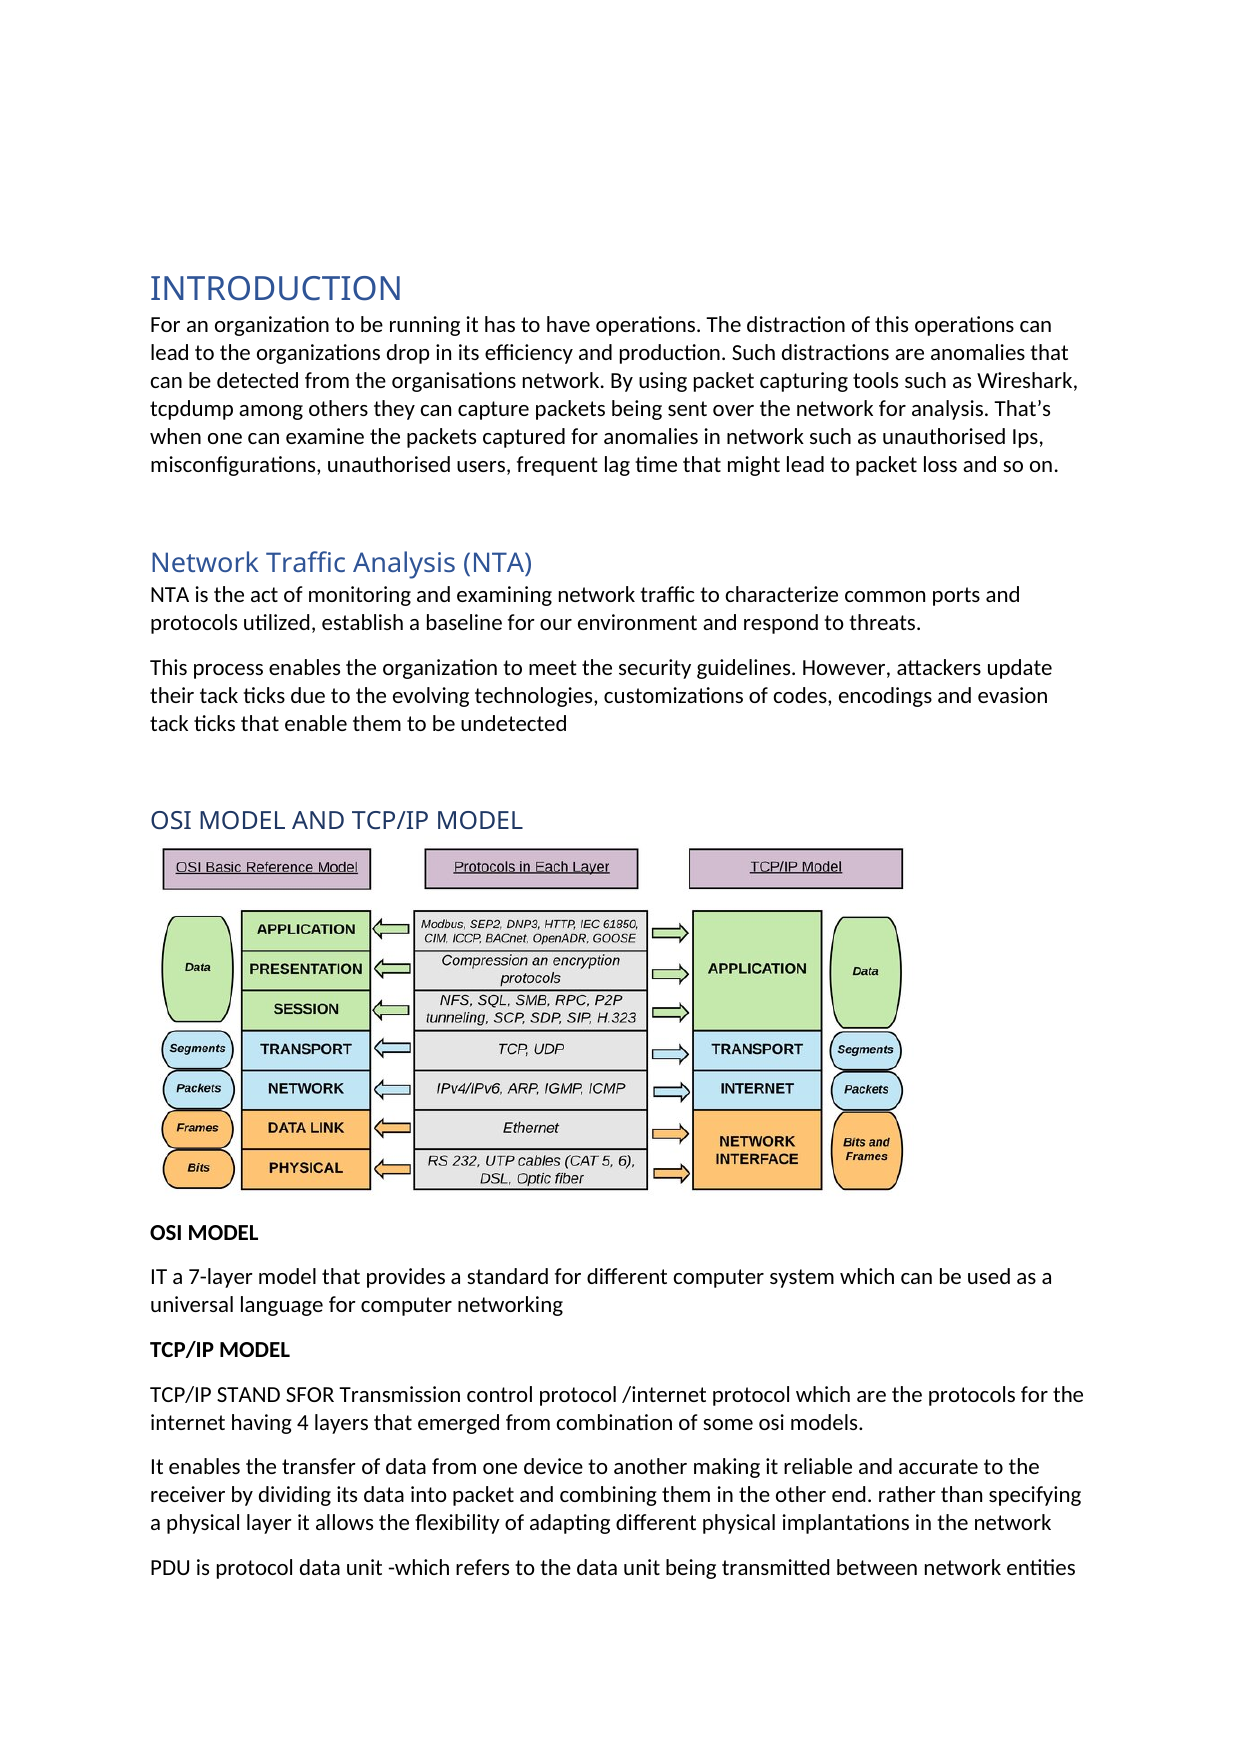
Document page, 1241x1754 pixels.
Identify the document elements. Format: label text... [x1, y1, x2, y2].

text OSI MODEL [150, 1218, 1090, 1246]
text For an organization to be running it has to have operations. The distraction of this operations can lead to the organizations drop in its efficiency and production. Such distractions are anomalies that can be detected from the organisations network. By using packet capturing tools such as Wireshark, tcpdump among others they can capture packets being sent over the network for analysis. That’s when one can examine the packets captured for anomalies in network such as unauthorised Ips, misconfigurations, unauthorised users, frequent lag time that might lead to packet loss and so on. [150, 310, 1090, 478]
text PDU is protocol data unit -which refers to the data unit being transmitted between network entities [150, 1553, 1090, 1581]
text NTA is the act of monitoring and examining network traffic to characterize common ports and protocols utilized, establish a baseline for our environment and respond to threats. [150, 580, 1090, 636]
text TCP/IP STAND SFOR Transmission control protocol /internet protocol which are the protocols for the internet having 4 layers that emerged from combination of some osi models. [150, 1380, 1090, 1436]
text It enables the transfer of data from one device to another making it reliable and accurate to the receiver by dividing its data into packet and combining them in the other end. rather than specifying a physical layer it allows the flexibility of adapting different physical implantations in the network [150, 1452, 1090, 1536]
text TCP/IP MODEL [150, 1335, 1090, 1363]
subtitle INTRODUCTION [150, 264, 1090, 310]
text IT a 7-layer model that provides a standard for different computer system which can be used as a universal language for computer networking [150, 1262, 1090, 1318]
text This process enables the organization to meet the security guidelines. However, attackers update their tack ticks due to the evolving technologies, customizations of codes, encodings and evasion tack ticks that enable them to be undetected [150, 653, 1090, 737]
subtitle Network Traffic Analysis (NTA) [150, 543, 1090, 580]
subtitle OSI MODEL AND TCP/IP MODEL [150, 803, 1090, 837]
